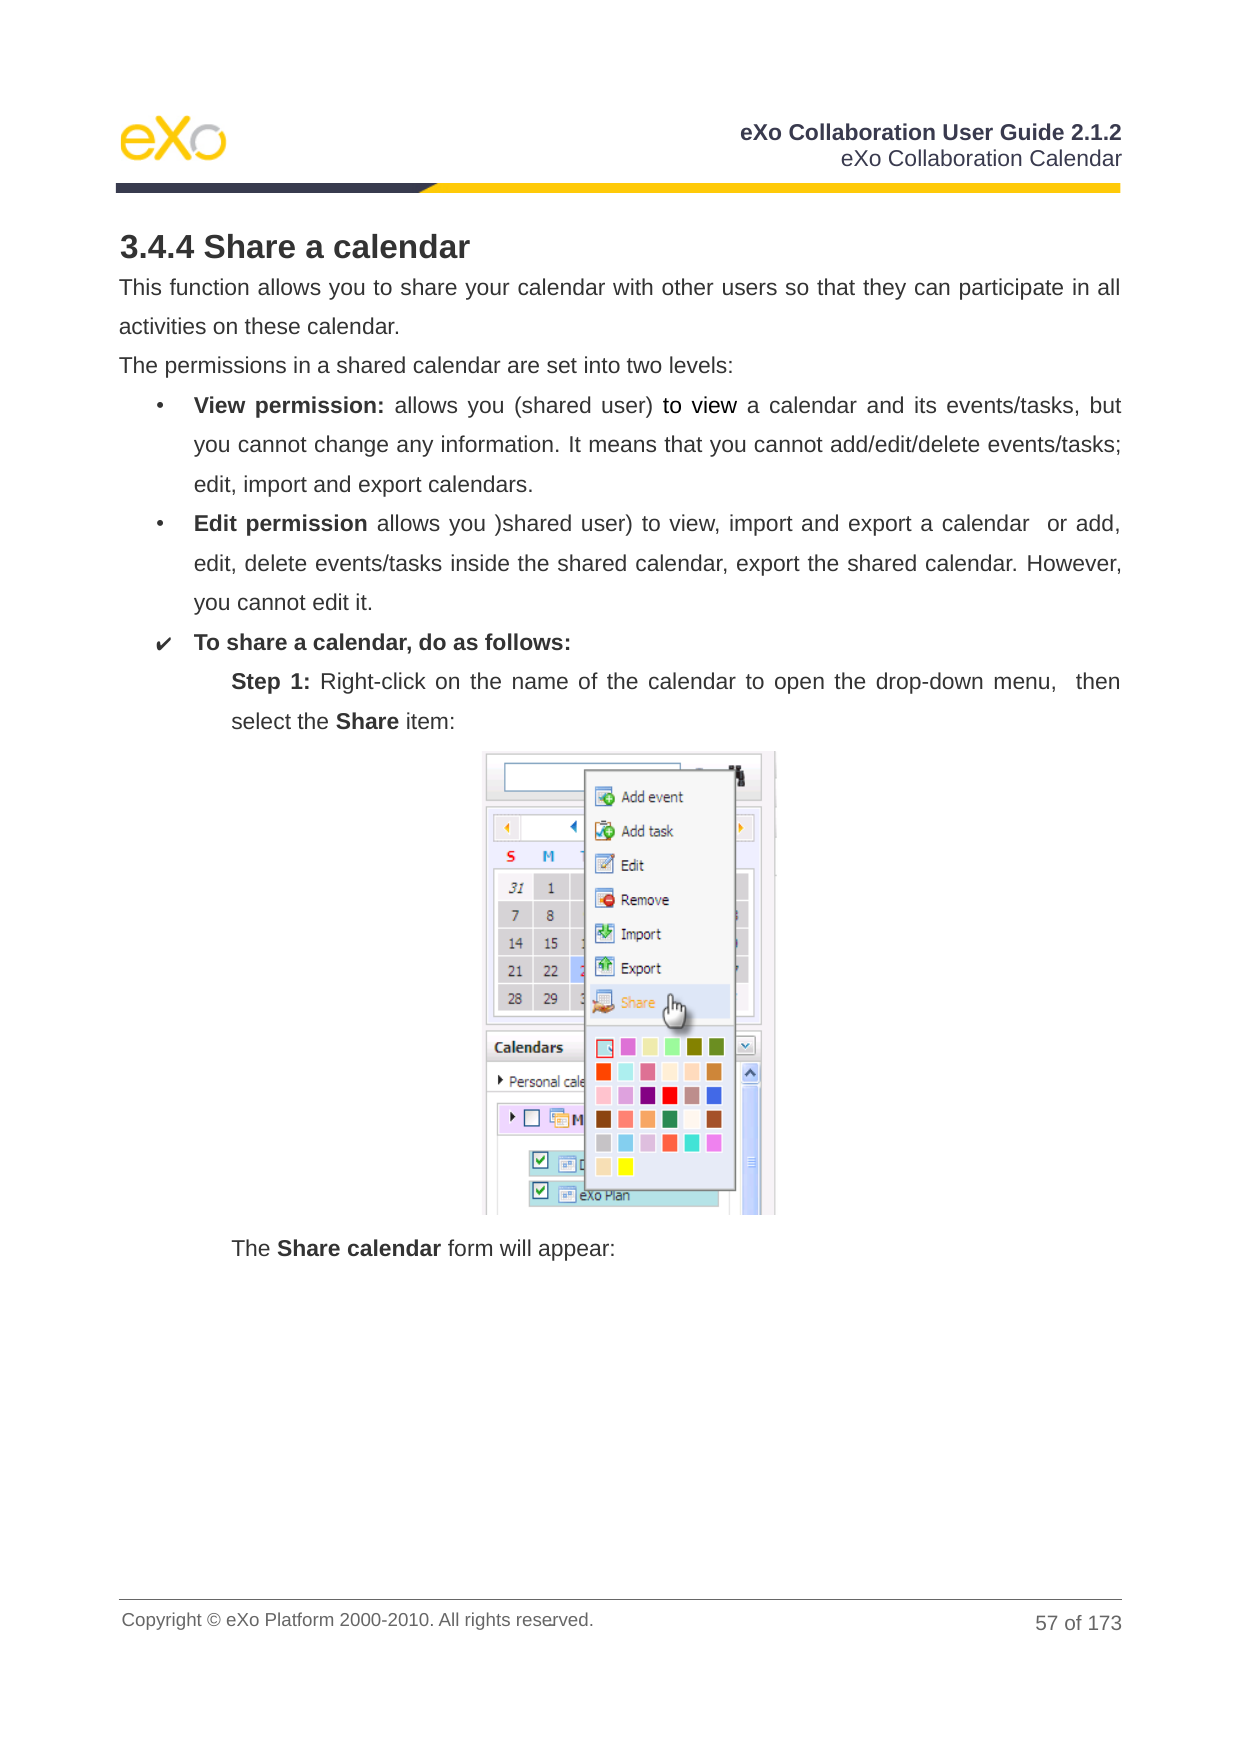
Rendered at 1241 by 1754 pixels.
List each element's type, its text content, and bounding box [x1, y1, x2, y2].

picture [120, 115, 227, 161]
picture [115, 183, 1121, 193]
list Edit permission allows you )shared user) to view, import and export a calendar or add, edit, delete events/tasks inside the shared calendar, export the shared calendar. However, you cannot edit it. [156, 510, 1122, 616]
picture [481, 751, 778, 1215]
list Step 1: Right-click on the name of the calendar to open the drop-down menu, then select the Share item: [193, 668, 1122, 734]
list To share a calendar, do as follows: [156, 629, 1122, 655]
list View permission: allows you (shared user) to view a calendar and its events/tasks, but you cannot change any information. It means that you cannot add/edit/delete events/tasks; edit, import and export calendars. [156, 392, 1122, 497]
subtitle Share a calendar [118, 228, 1122, 266]
text The permissions in a shared calendar are set into two levels: [118, 352, 1122, 379]
text This function allows you to share your calendar with other users so that they can participate in all activities on these calendar. [118, 273, 1122, 339]
list The Share calendar form will appear: [193, 747, 1122, 1261]
